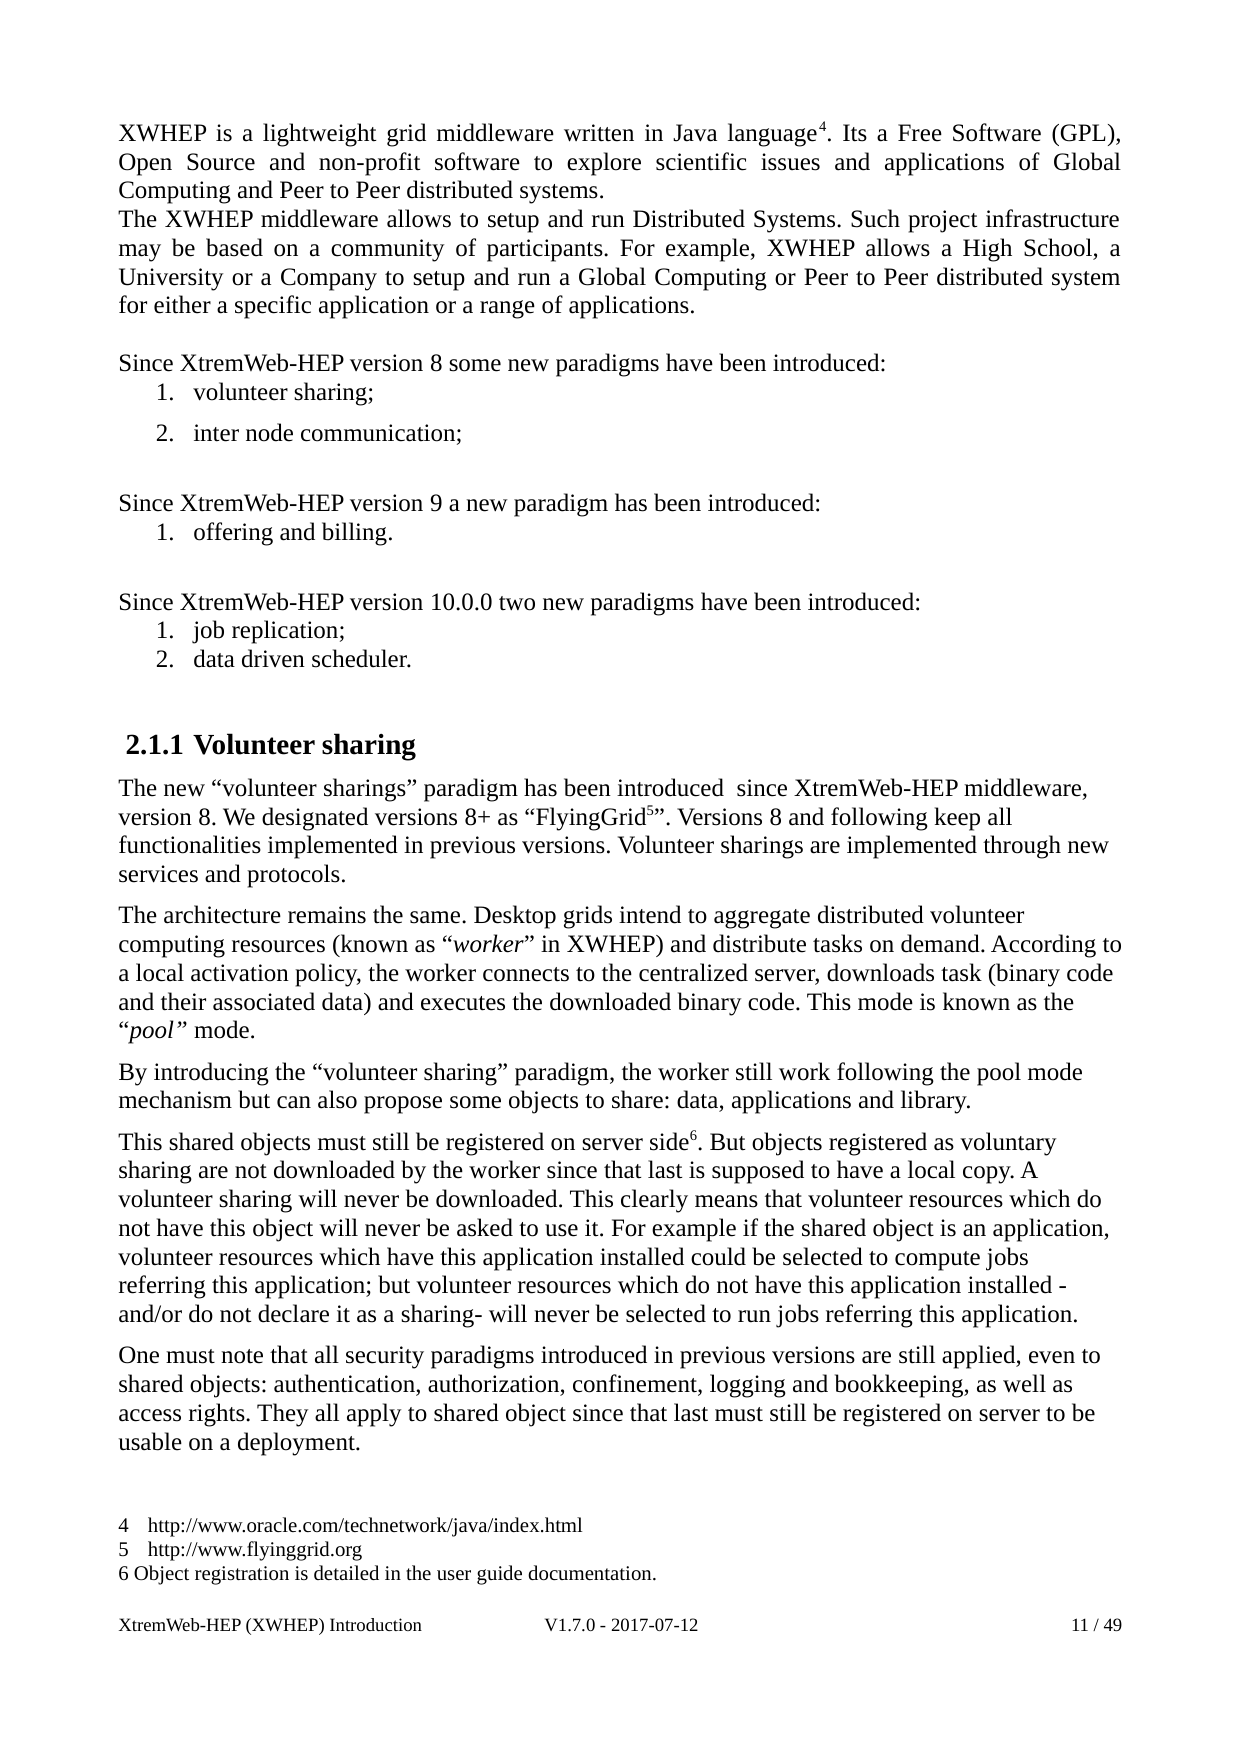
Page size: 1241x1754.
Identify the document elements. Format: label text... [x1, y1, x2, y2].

text http://www.flyinggrid.org [118, 1537, 1122, 1561]
list inter node communication; [156, 418, 1122, 447]
text XWHEP is a lightweight grid middleware written in Java language. Its a Free Software (GPL), Open Source and non-profit software to explore scientific issues and applications of Global Computing and Peer to Peer distributed systems. [118, 118, 1122, 204]
list volunteer sharing; [156, 377, 1122, 406]
list job replication; [156, 616, 1122, 644]
text The new “volunteer sharings” paradigm has been introduced since XtremWeb-HEP middleware, version 8. We designated versions 8+ as “FlyingGrid”. Versions 8 and following keep all functionalities implemented in previous versions. Volunteer sharings are implemented through new services and protocols. [118, 773, 1122, 888]
text The XWHEP middleware allows to setup and run Distributed Systems. Such project infrastructure may be based on a community of participants. For example, XWHEP allows a High School, a University or a Company to setup and run a Global Computing or Peer to Peer distributed system for either a specific application or a range of applications. [118, 204, 1122, 319]
text Since XtremWeb-HEP version 10.0.0 two new paradigms have been introduced: [118, 587, 1122, 616]
text One must note that all security paradigms introduced in previous versions are still applied, even to shared objects: authentication, authorization, confinement, logging and bookkeeping, as well as access rights. They all apply to shared object since that last must still be registered on server to be usable on a deployment. [118, 1340, 1122, 1455]
text The architecture remains the same. Desktop grids intend to aggregate distributed volunteer computing resources (known as “worker” in XWHEP) and distribute tasks on demand. According to a local activation policy, the worker connects to the centralized server, downloads task (binary code and their associated data) and executes the downloaded binary code. This mode is known as the “pool” mode. [118, 900, 1122, 1044]
text http://www.oracle.com/technetwork/java/index.html [118, 1513, 1122, 1537]
subtitle Volunteer sharing [118, 727, 1122, 760]
list data driven scheduler. [156, 644, 1122, 673]
text Since XtremWeb-HEP version 9 a new paradigm has been introduced: [118, 488, 1122, 517]
text By introducing the “volunteer sharing” paradigm, the worker still work following the pool mode mechanism but can also propose some objects to share: data, applications and library. [118, 1057, 1122, 1114]
text Since XtremWeb-HEP version 8 some new paradigms have been introduced: [118, 348, 1122, 377]
text Object registration is detailed in the user guide documentation. [118, 1561, 1122, 1585]
list offering and billing. [156, 517, 1122, 546]
text This shared objects must still be registered on server side. But objects registered as voluntary sharing are not downloaded by the worker since that last is supposed to have a local copy. A volunteer sharing will never be downloaded. This clearly means that volunteer resources which do not have this object will never be asked to use it. For example if the shared object is an application, volunteer resources which have this application installed could be selected to compute jobs referring this application; but volunteer resources which do not have this application installed -and/or do not declare it as a sharing- will never be selected to run jobs referring this application. [118, 1127, 1122, 1328]
